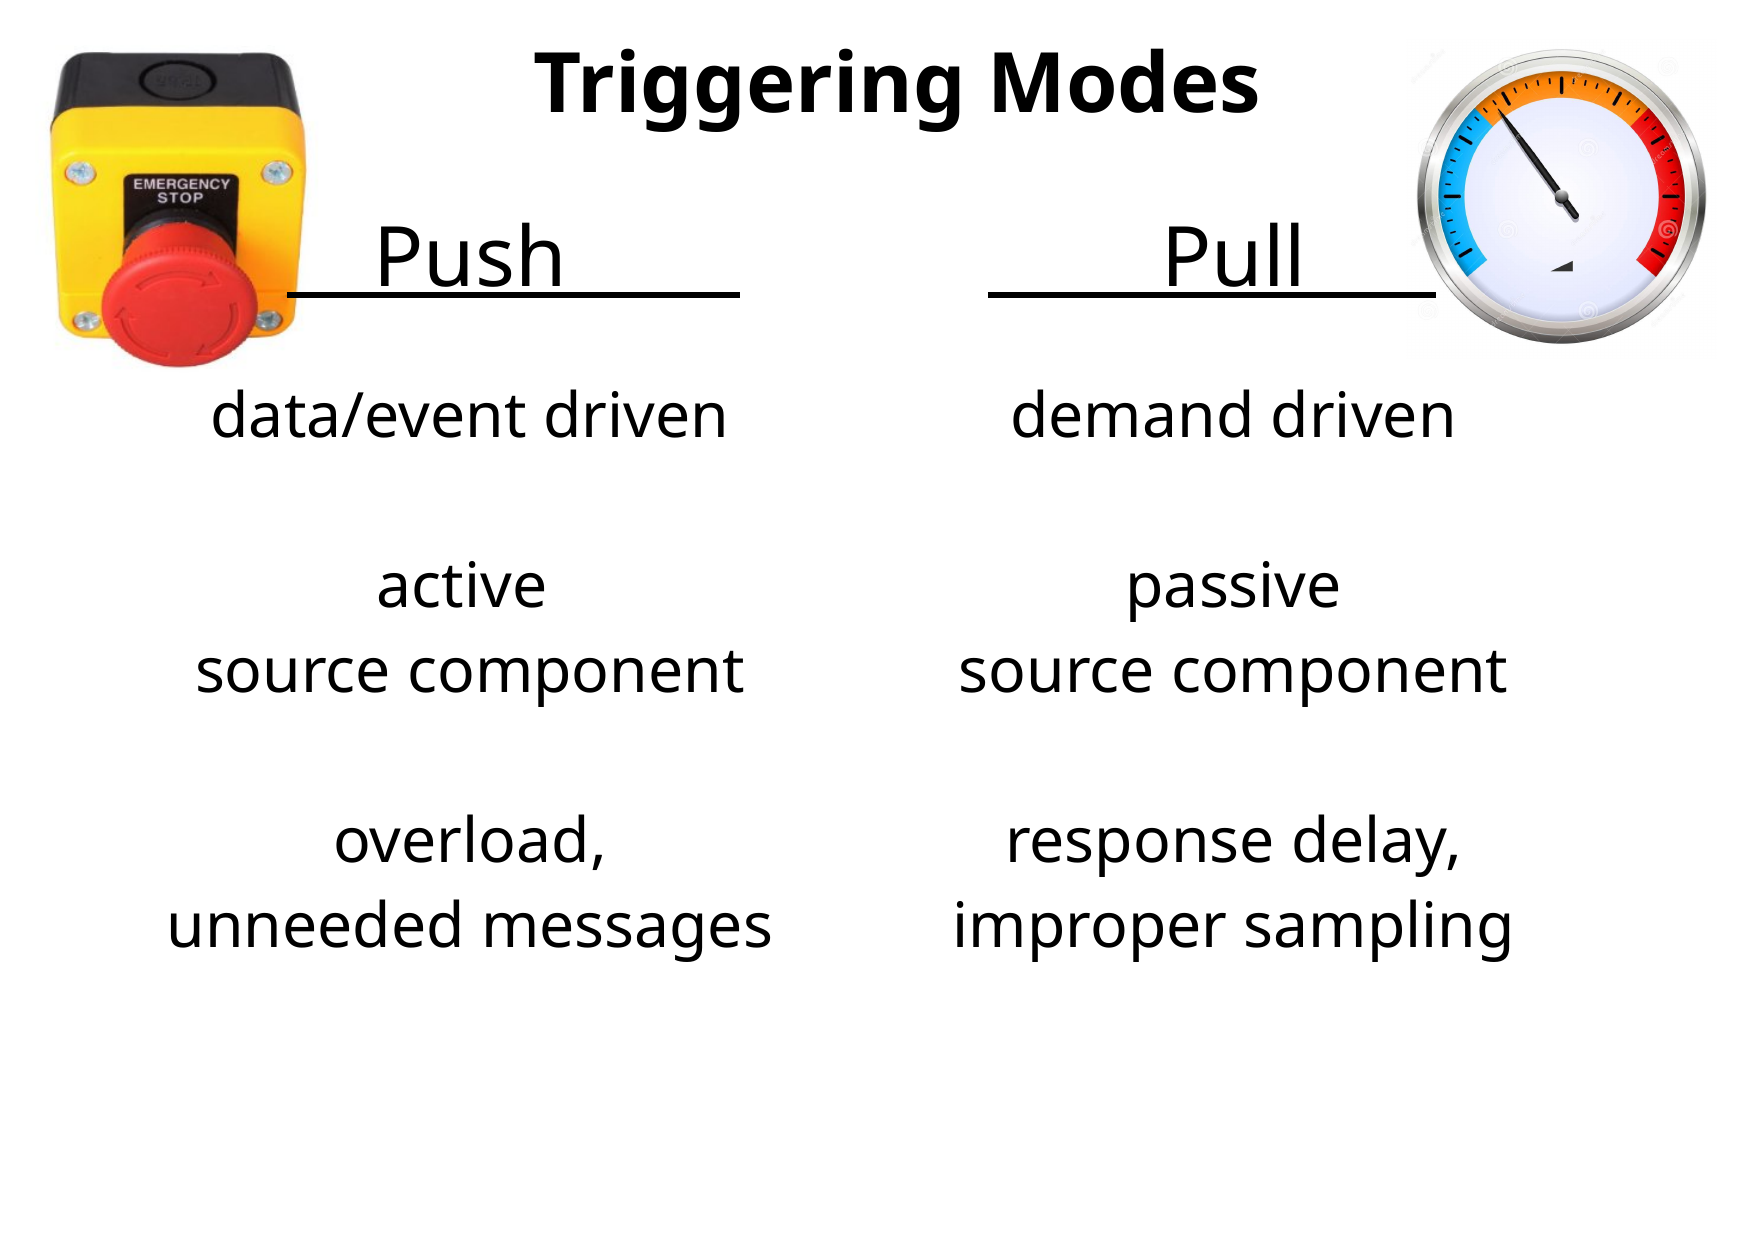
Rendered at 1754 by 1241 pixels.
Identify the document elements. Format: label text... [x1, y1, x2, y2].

table_header Push [319, 194, 854, 313]
picture [1406, 39, 1717, 359]
picture [35, 45, 319, 383]
table_cell data/event driven active source component overload, unneeded messages [85, 314, 854, 966]
table_header Pull [855, 194, 1406, 313]
table_cell demand driven passive source component response delay, improper sampling [855, 314, 1612, 966]
text Triggering Modes [96, 23, 1699, 137]
